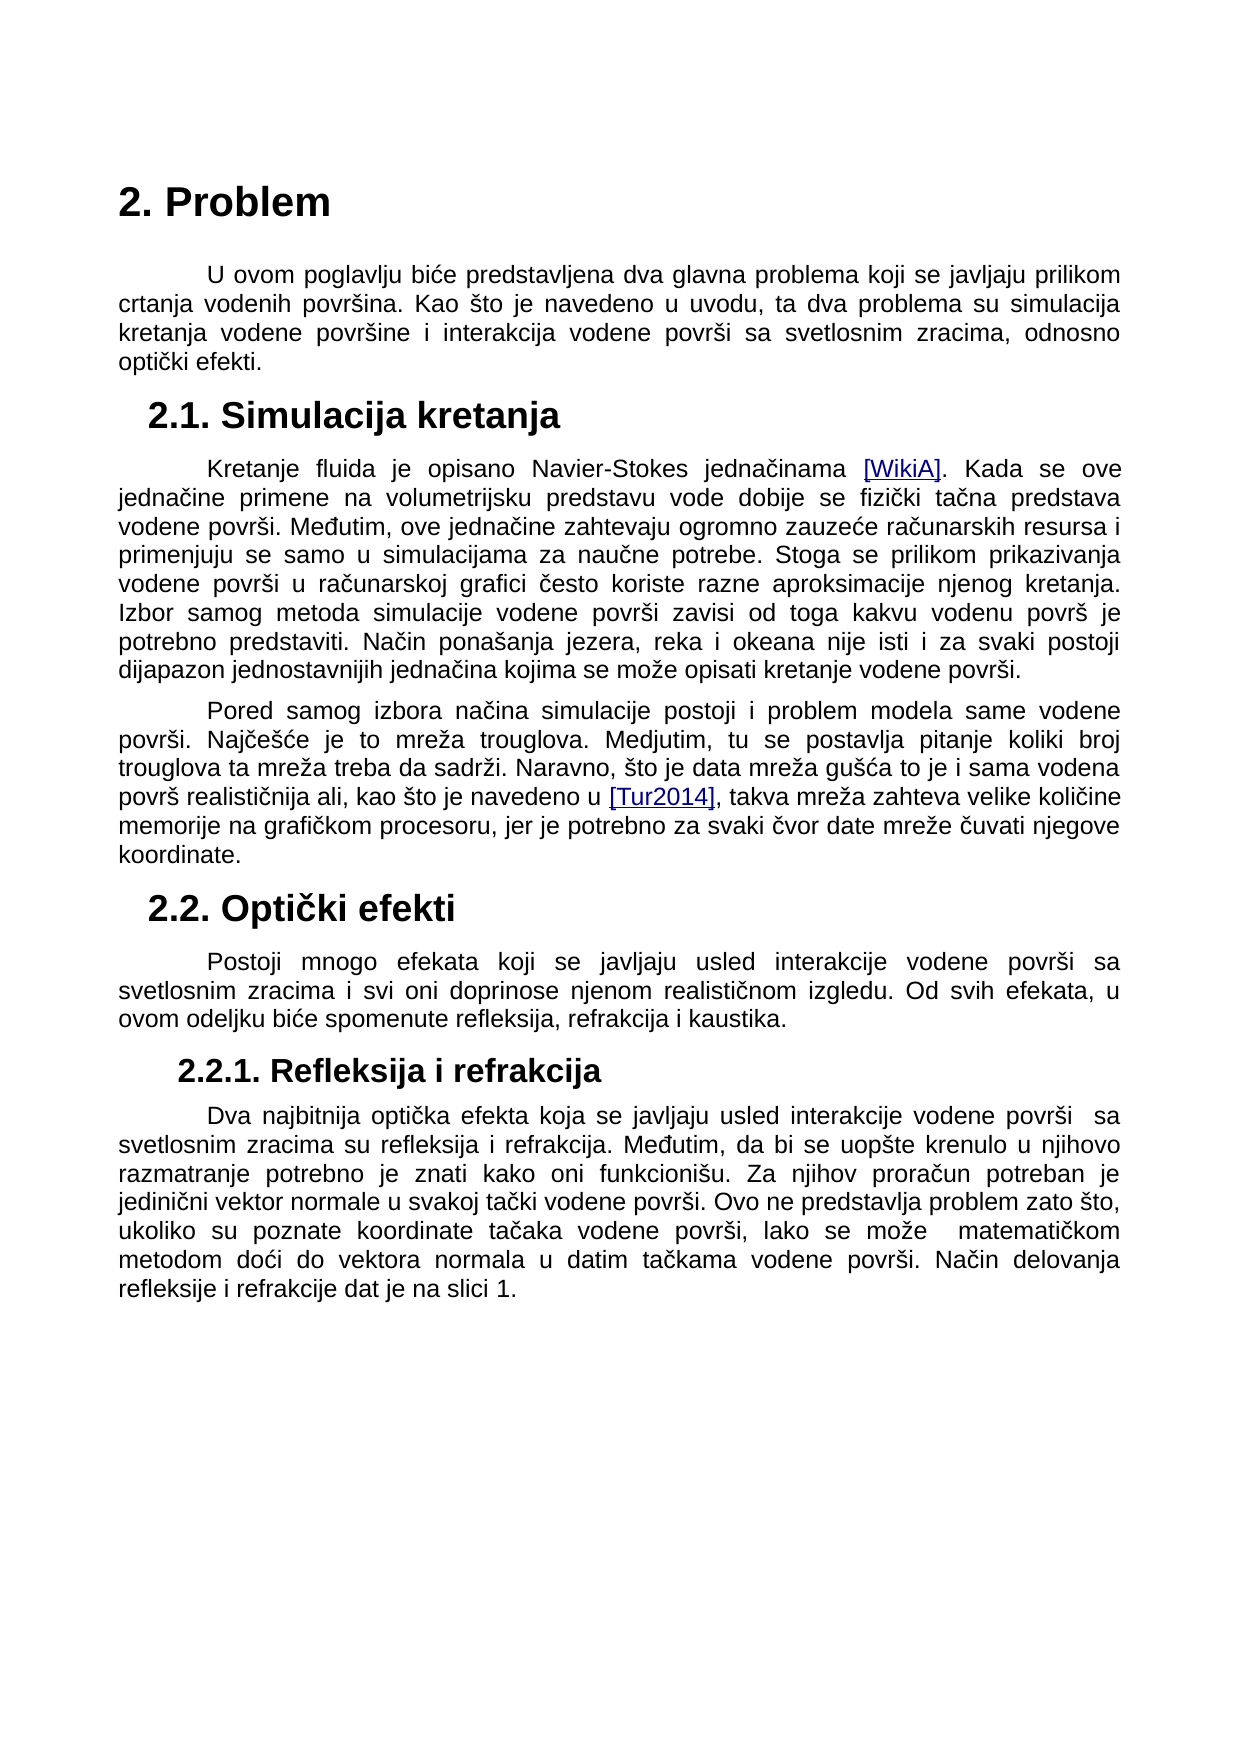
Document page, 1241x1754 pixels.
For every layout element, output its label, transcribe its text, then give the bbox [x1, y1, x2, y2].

text Postoji mnogo efekata koji se javljaju usled interakcije vodene površi sa svetlosnim zracima i svi oni doprinose njenom realističnom izgledu. Od svih efekata, u ovom odeljku biće spomenute refleksija, refrakcija i kaustika. [118, 947, 1122, 1033]
subtitle Optički efekti [148, 886, 1122, 929]
text Kretanje fluida je opisano Navier-Stokes jednačinama [WikiA]. Kada se ove jednačine primene na volumetrijsku predstavu vode dobije se fizički tačna predstava vodene površi. Međutim, ove jednačine zahtevaju ogromno zauzeće računarskih resursa i primenjuju se samo u simulacijama za naučne potrebe. Stoga se prilikom prikazivanja vodene površi u računarskoj grafici često koriste razne aproksimacije njenog kretanja. Izbor samog metoda simulacije vodene površi zavisi od toga kakvu vodenu površ je potrebno predstaviti. Način ponašanja jezera, reka i okeana nije isti i za svaki postoji dijapazon jednostavnijih jednačina kojima se može opisati kretanje vodene površi. [118, 454, 1122, 684]
text U ovom poglavlju biće predstavljena dva glavna problema koji se javljaju prilikom crtanja vodenih površina. Kao što je navedeno u uvodu, ta dva problema su simulacija kretanja vodene površine i interakcija vodene površi sa svetlosnim zracima, odnosno optički efekti. [118, 261, 1122, 376]
subtitle Simulacija kretanja [148, 393, 1122, 436]
text Pored samog izbora načina simulacije postoji i problem modela same vodene površi. Najčešće je to mreža trouglova. Medjutim, tu se postavlja pitanje koliki broj trouglova ta mreža treba da sadrži. Naravno, što je data mreža gušća to je i sama vodena površ realističnija ali, kao što je navedeno u [Tur2014], takva mreža zahteva velike količine memorije na grafičkom procesoru, jer je potrebno za svaki čvor date mreže čuvati njegove koordinate. [118, 696, 1122, 868]
text Dva najbitnija optička efekta koja se javljaju usled interakcije vodene površi sa svetlosnim zracima su refleksija i refrakcija. Međutim, da bi se uopšte krenulo u njihovo razmatranje potrebno je znati kako oni funkcionišu. Za njihov proračun potreban je jedinični vektor normale u svakoj tački vodene površi. Ovo ne predstavlja problem zato što, ukoliko su poznate koordinate tačaka vodene površi, lako se može matematičkom metodom doći do vektora normala u datim tačkama vodene površi. Način delovanja refleksije i refrakcije dat je na slici 1. [118, 1101, 1122, 1302]
subtitle Refleksija i refrakcija [177, 1051, 1122, 1089]
subtitle Problem [118, 177, 1122, 225]
